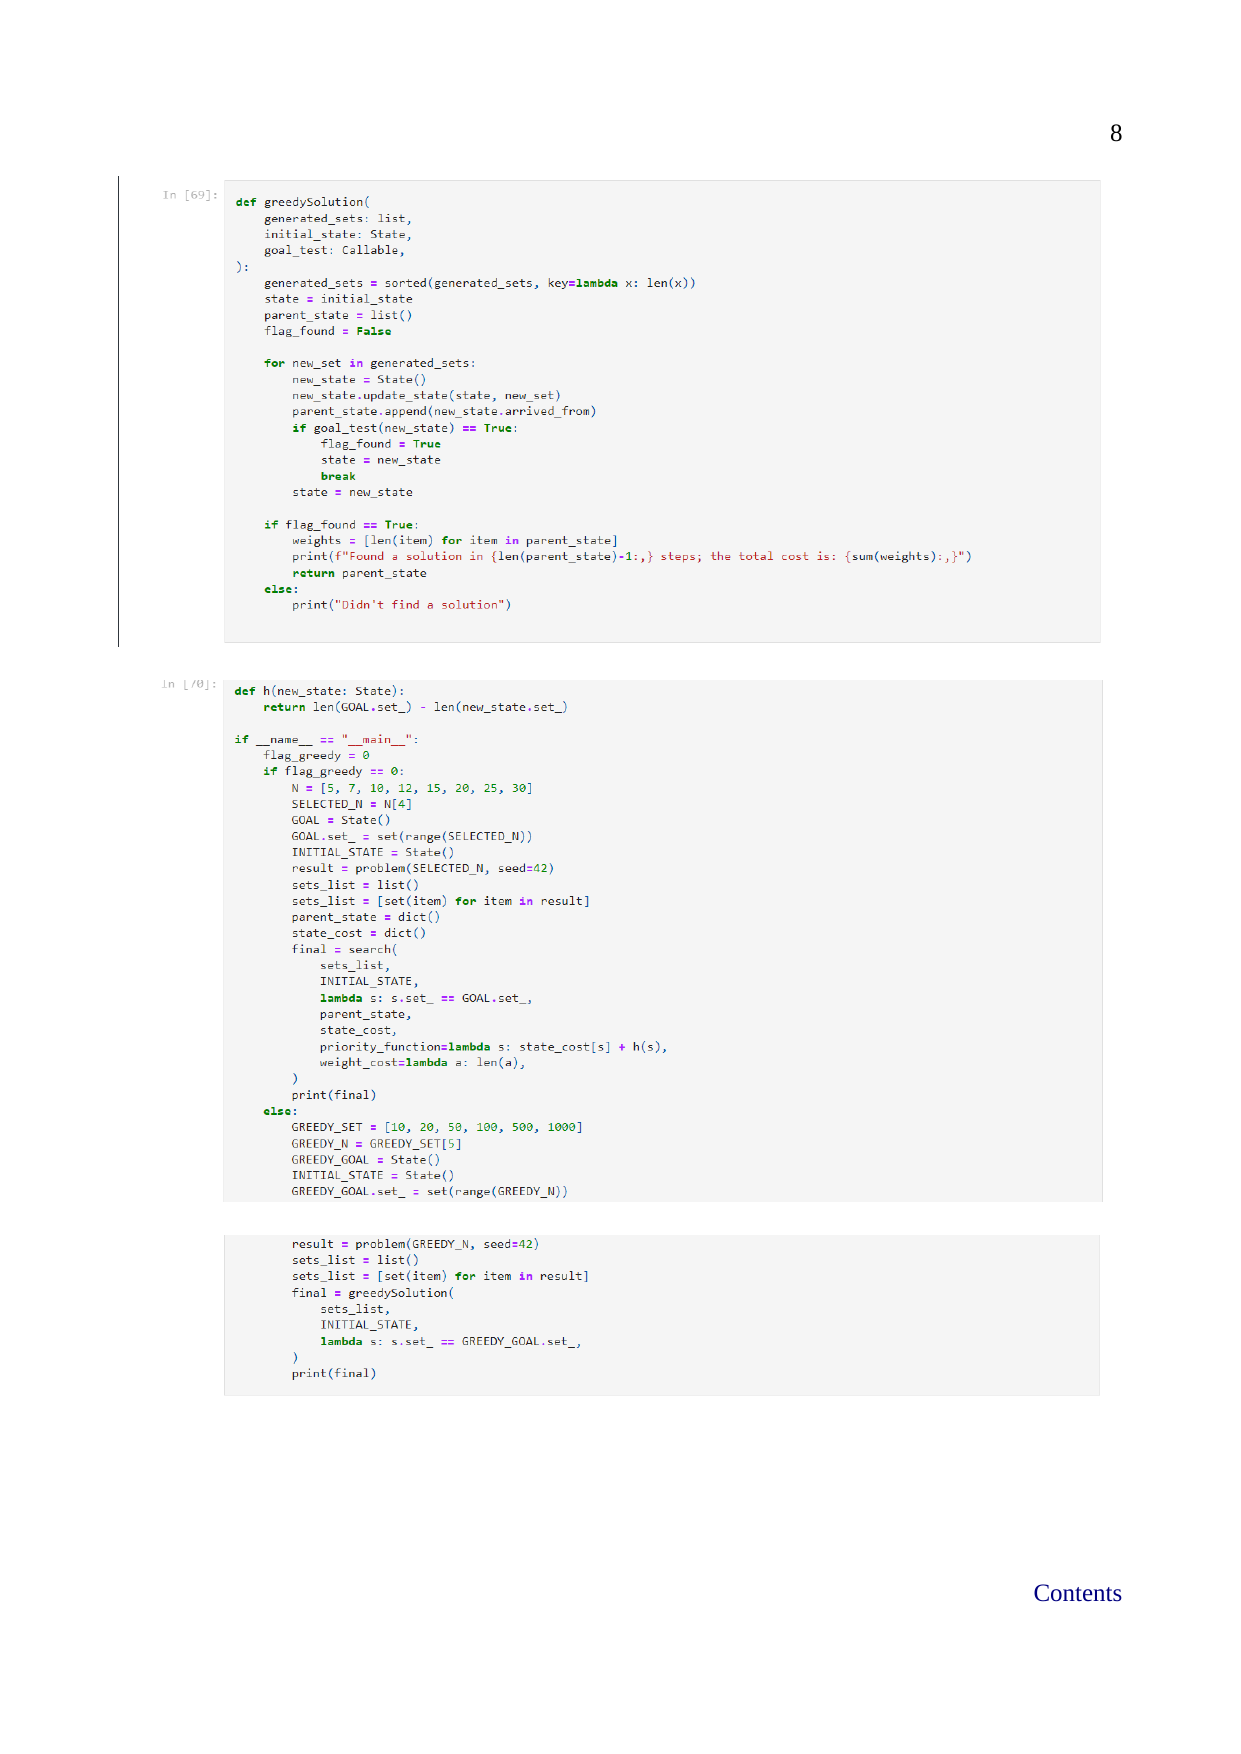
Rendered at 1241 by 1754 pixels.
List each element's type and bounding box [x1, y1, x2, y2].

picture [118, 1235, 1123, 1396]
picture [118, 680, 1123, 1202]
picture [118, 176, 1123, 647]
